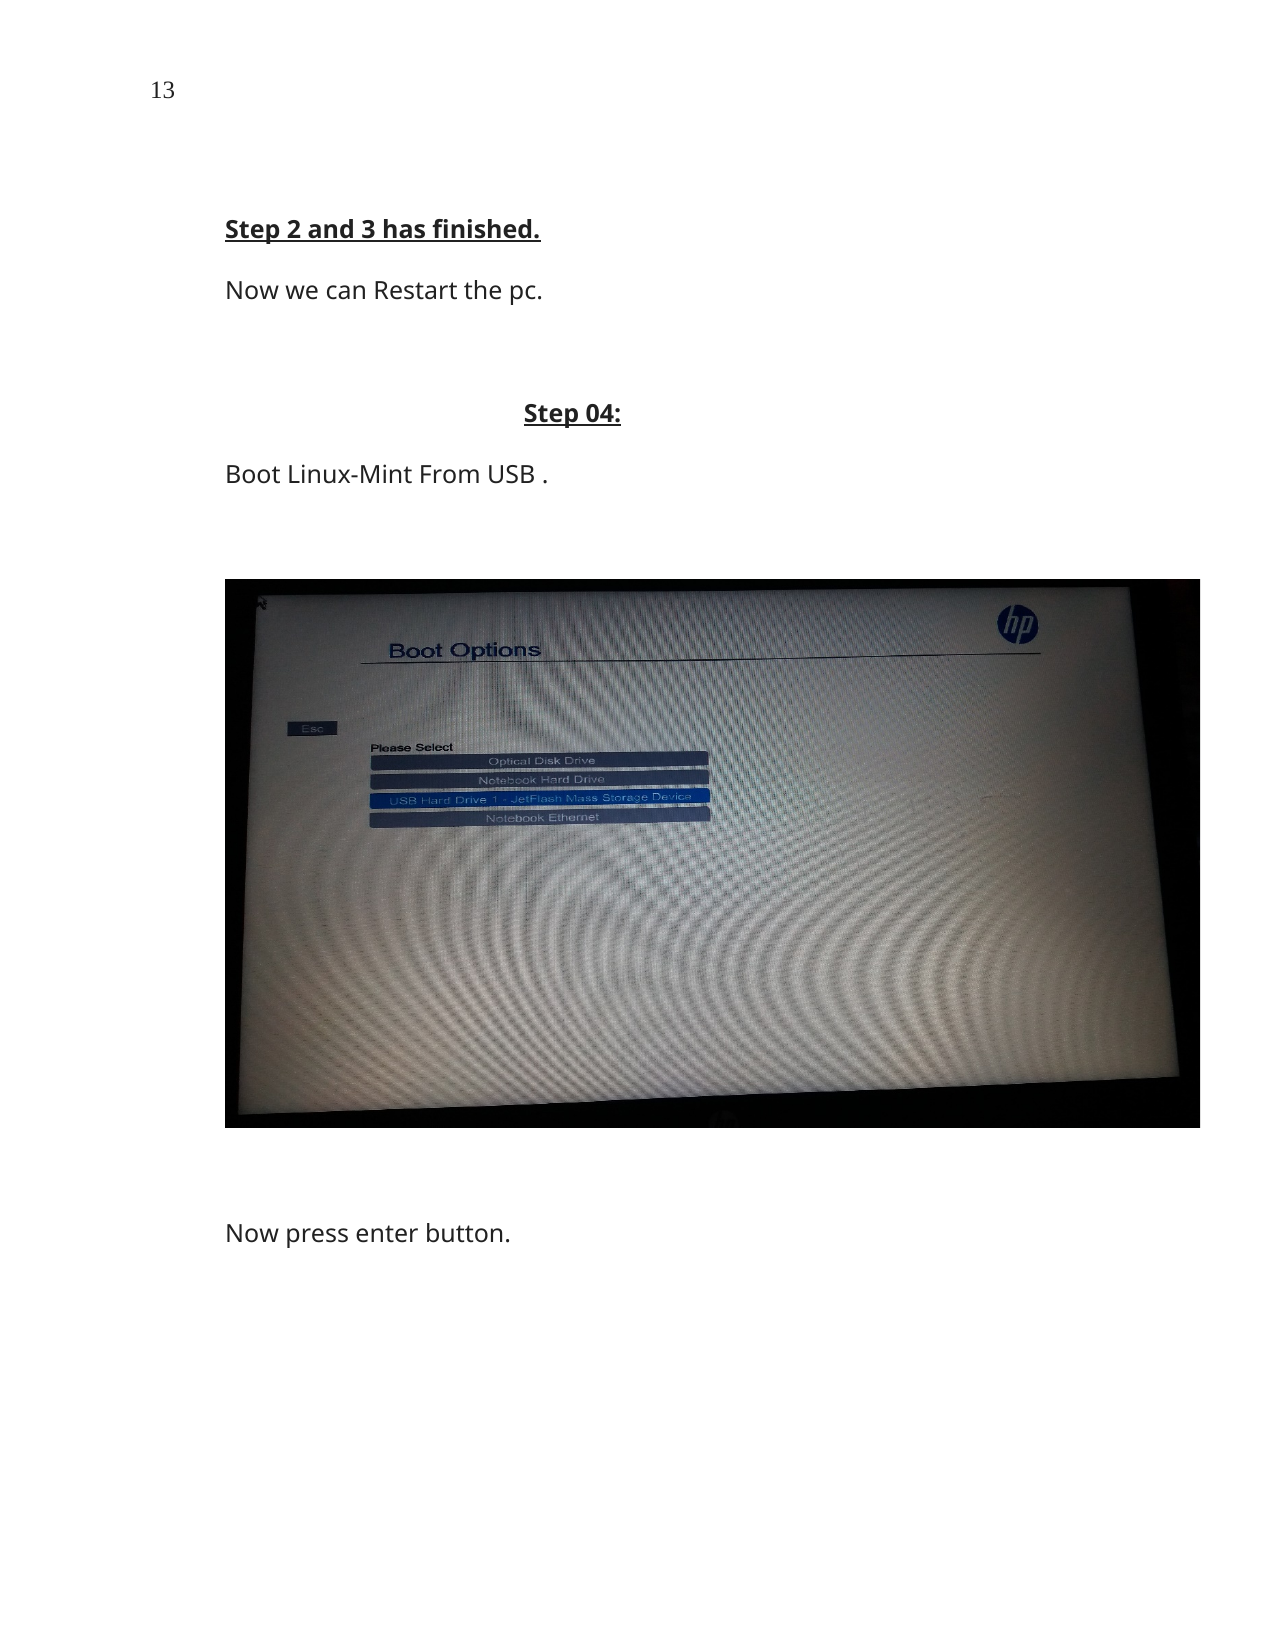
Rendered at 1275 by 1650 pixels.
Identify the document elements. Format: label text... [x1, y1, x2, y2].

list Now we can Restart the pc. [225, 273, 1125, 307]
list Step 04: [225, 395, 1125, 429]
list Step 2 and 3 has finished. [225, 211, 1125, 245]
list Boot Linux-Mint From USB . [225, 457, 1125, 491]
list Now press enter button. [225, 1216, 1125, 1250]
